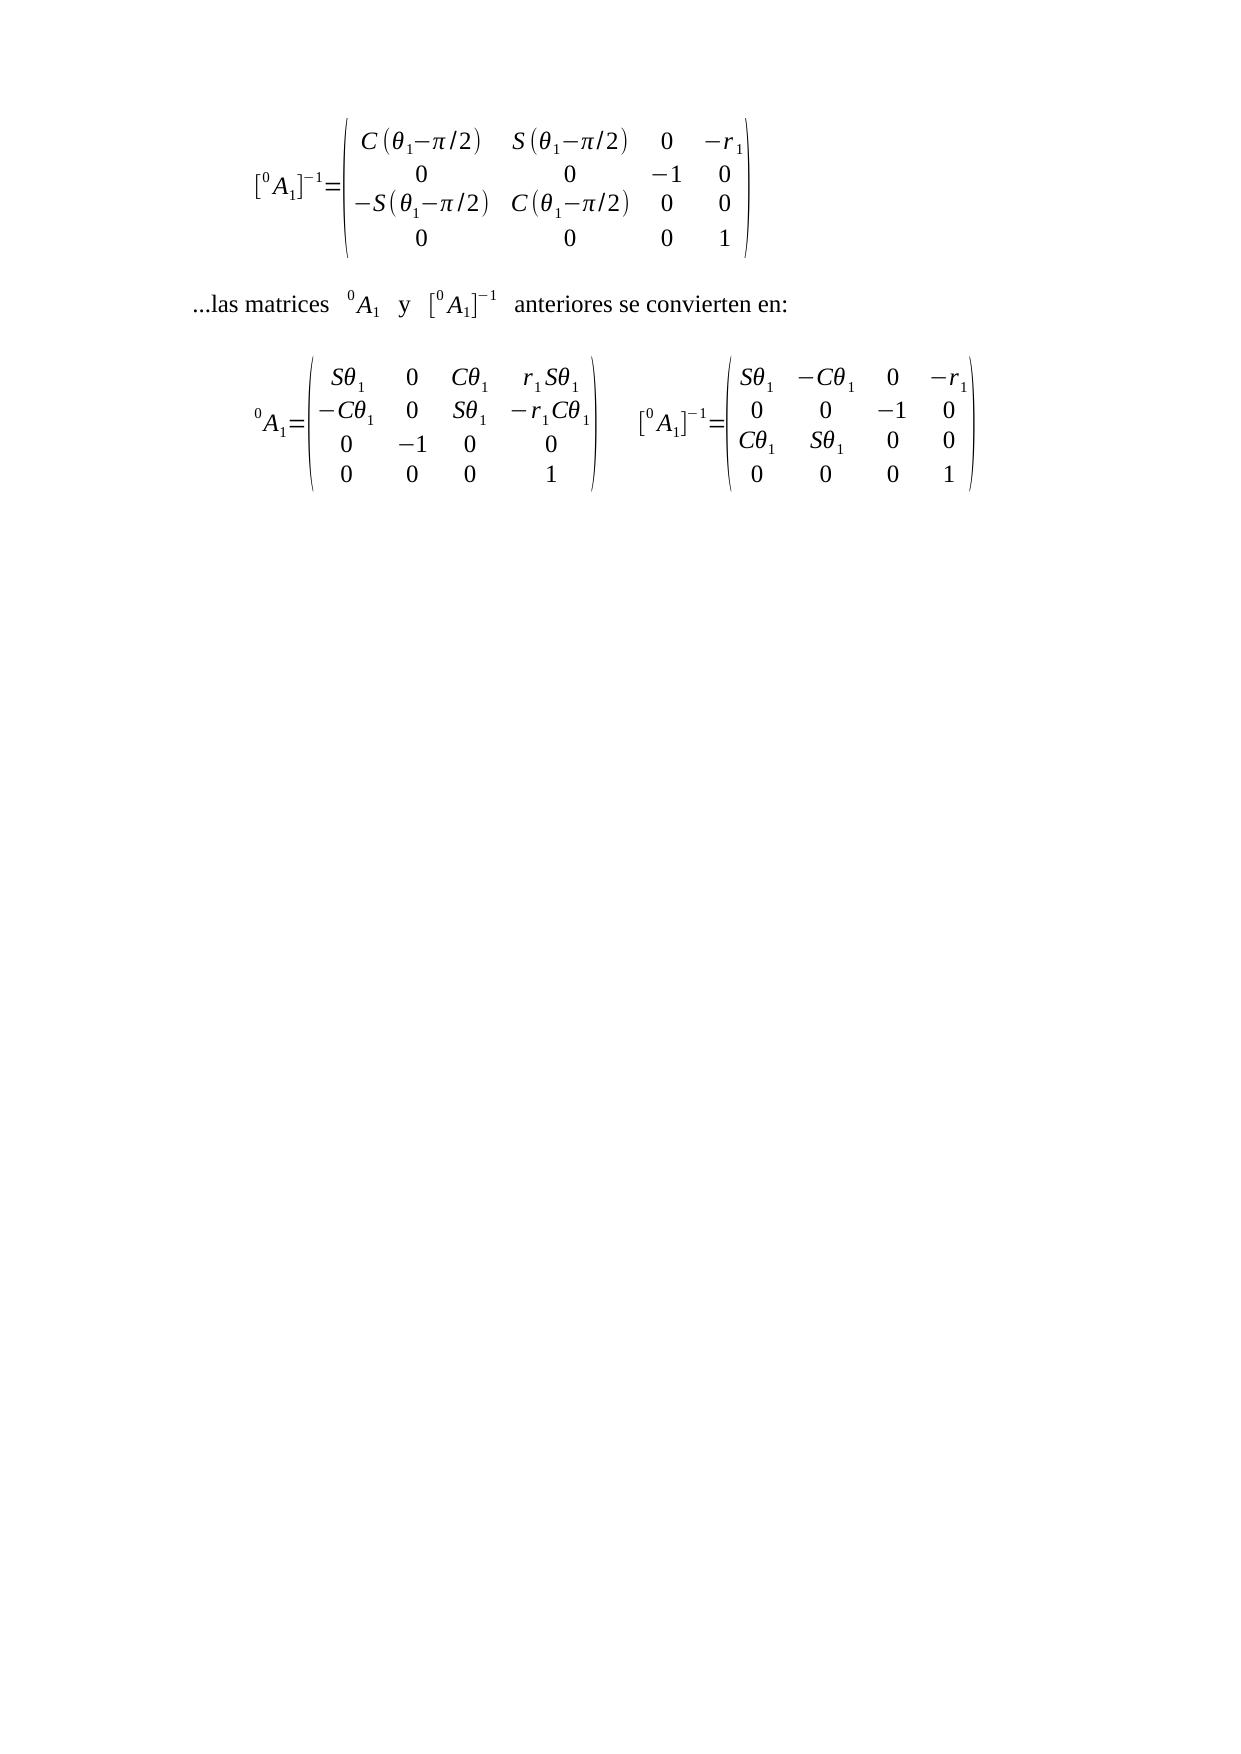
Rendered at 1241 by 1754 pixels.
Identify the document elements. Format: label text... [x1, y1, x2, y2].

text ...las matricesyanteriores se convierten en: [192, 286, 1122, 321]
